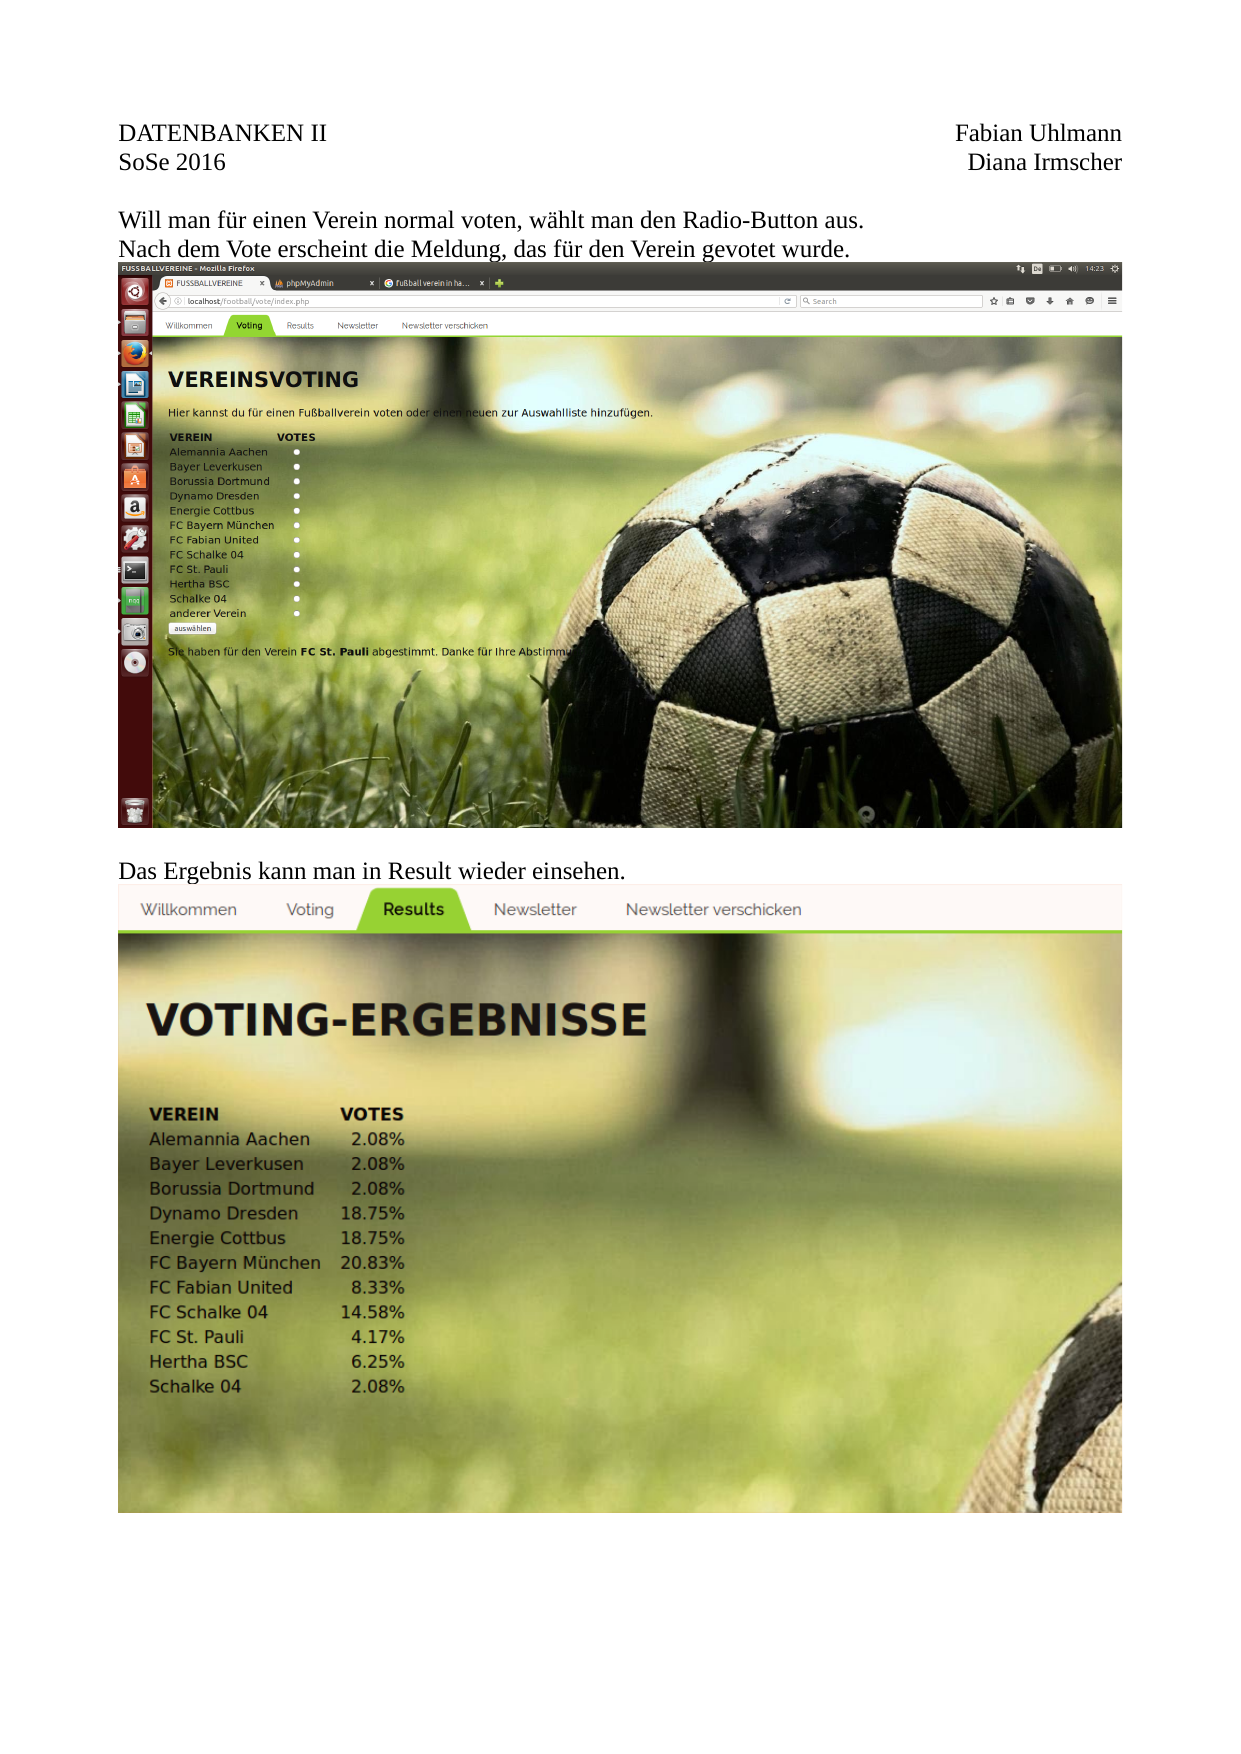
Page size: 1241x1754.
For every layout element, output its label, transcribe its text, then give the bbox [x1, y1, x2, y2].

picture [118, 262, 1123, 828]
text Will man für einen Verein normal voten, wählt man den Radio-Button aus. [118, 205, 1122, 234]
text Das Ergebnis kann man in Result wieder einsehen. [118, 856, 1122, 884]
text Nach dem Vote erscheint die Meldung, das für den Verein gevotet wurde. [118, 234, 1122, 262]
picture [118, 884, 1123, 1513]
